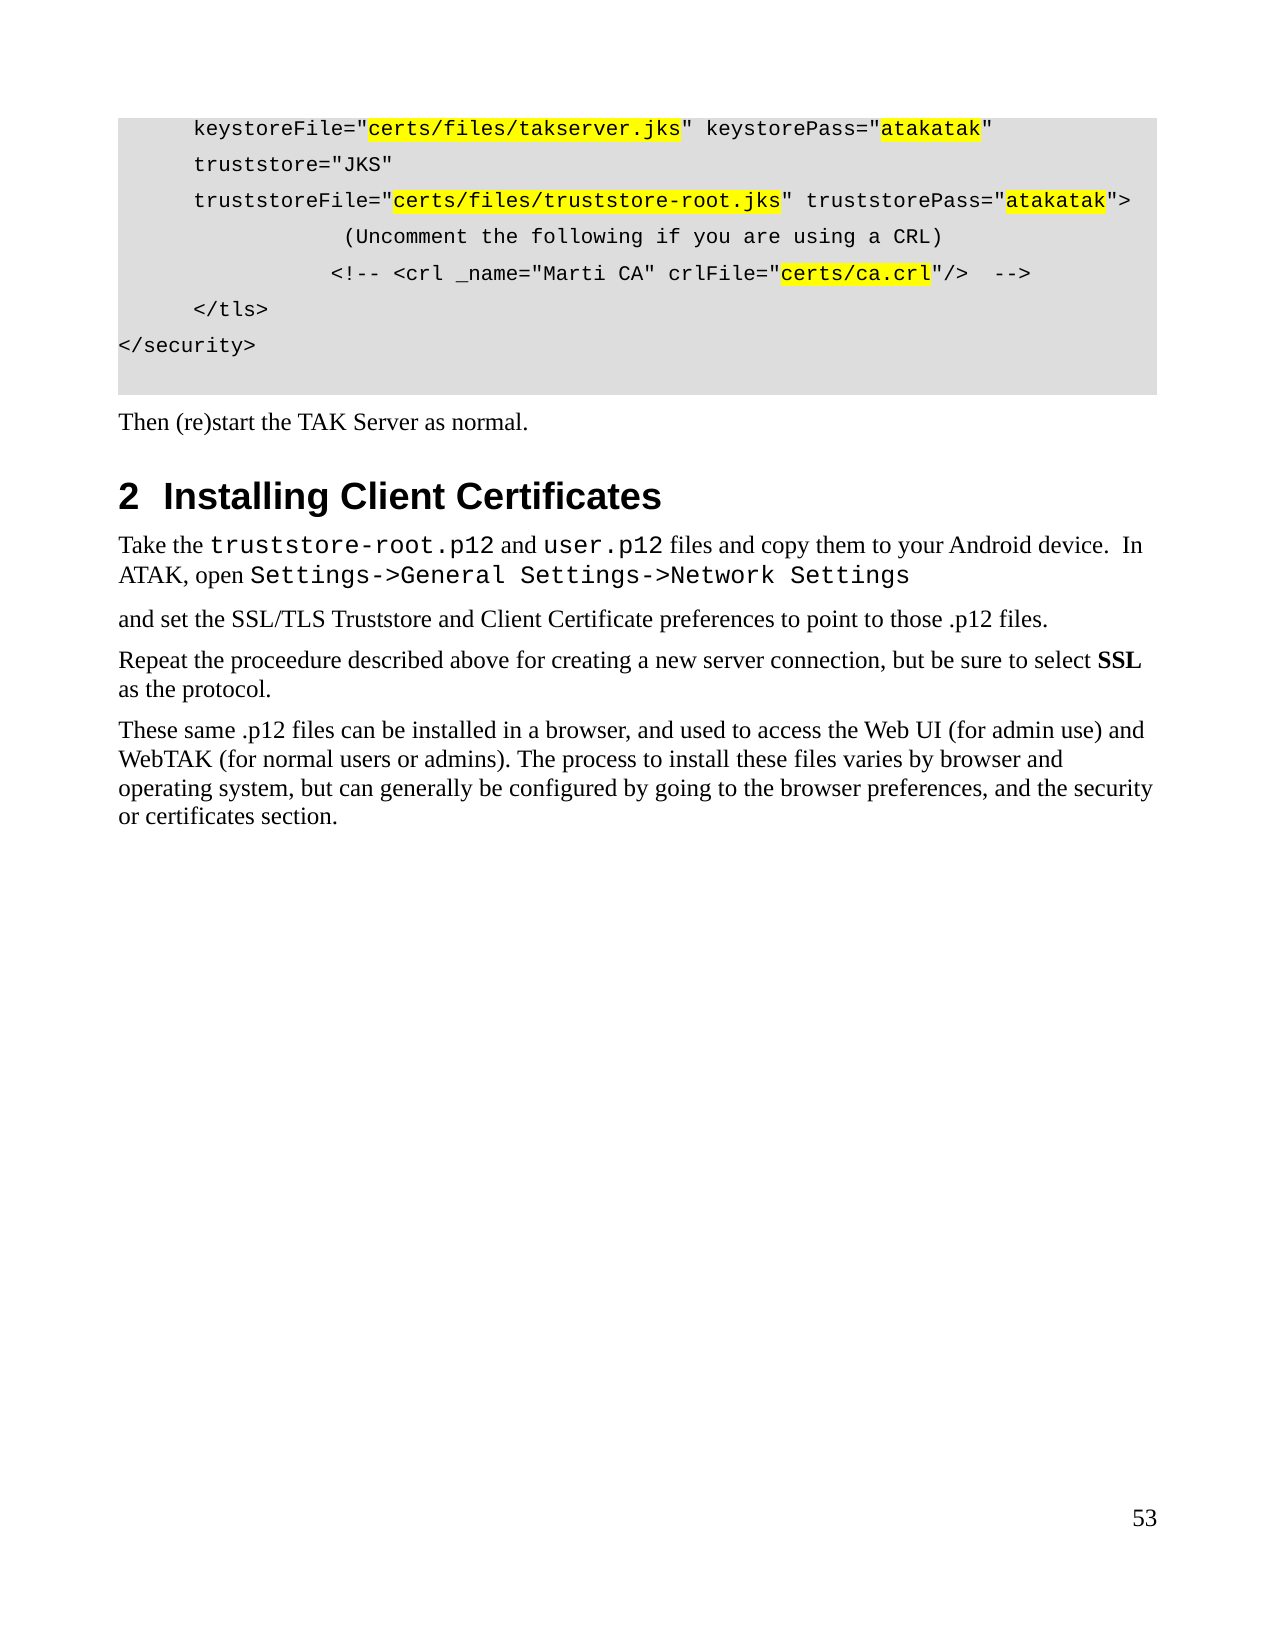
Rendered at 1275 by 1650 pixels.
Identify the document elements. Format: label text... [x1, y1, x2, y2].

text </tls> [118, 299, 1157, 322]
text Take the truststore-root.p12 and user.p12 files and copy them to your Android device. In ATAK, open Settings->General Settings->Network Settings [118, 530, 1157, 591]
subtitle Installing Client Certificates [118, 473, 1157, 517]
text truststoreFile="certs/files/truststore-root.jks" truststorePass="atakatak"> [118, 190, 1157, 214]
text Repeat the proceedure described above for creating a new server connection, but be sure to select SSL as the protocol. [118, 645, 1157, 703]
text keystoreFile="certs/files/takserver.jks" keystorePass="atakatak" [118, 118, 1157, 142]
text (Uncomment the following if you are using a CRL) [118, 227, 1157, 250]
text Then (re)start the TAK Server as normal. [118, 407, 1157, 436]
text truststore="JKS" [118, 154, 1157, 178]
text and set the SSL/TLS Truststore and Client Certificate preferences to point to those .p12 files. [118, 604, 1157, 633]
text <!-- <crl _name="Marti CA" crlFile="certs/ca.crl"/> --> [118, 263, 1157, 286]
text </security> [118, 335, 1157, 359]
text These same .p12 files can be installed in a browser, and used to access the Web UI (for admin use) and WebTAK (for normal users or admins). The process to install these files varies by browser and operating system, but can generally be configured by going to the browser preferences, and the security or certificates section. [118, 715, 1157, 830]
